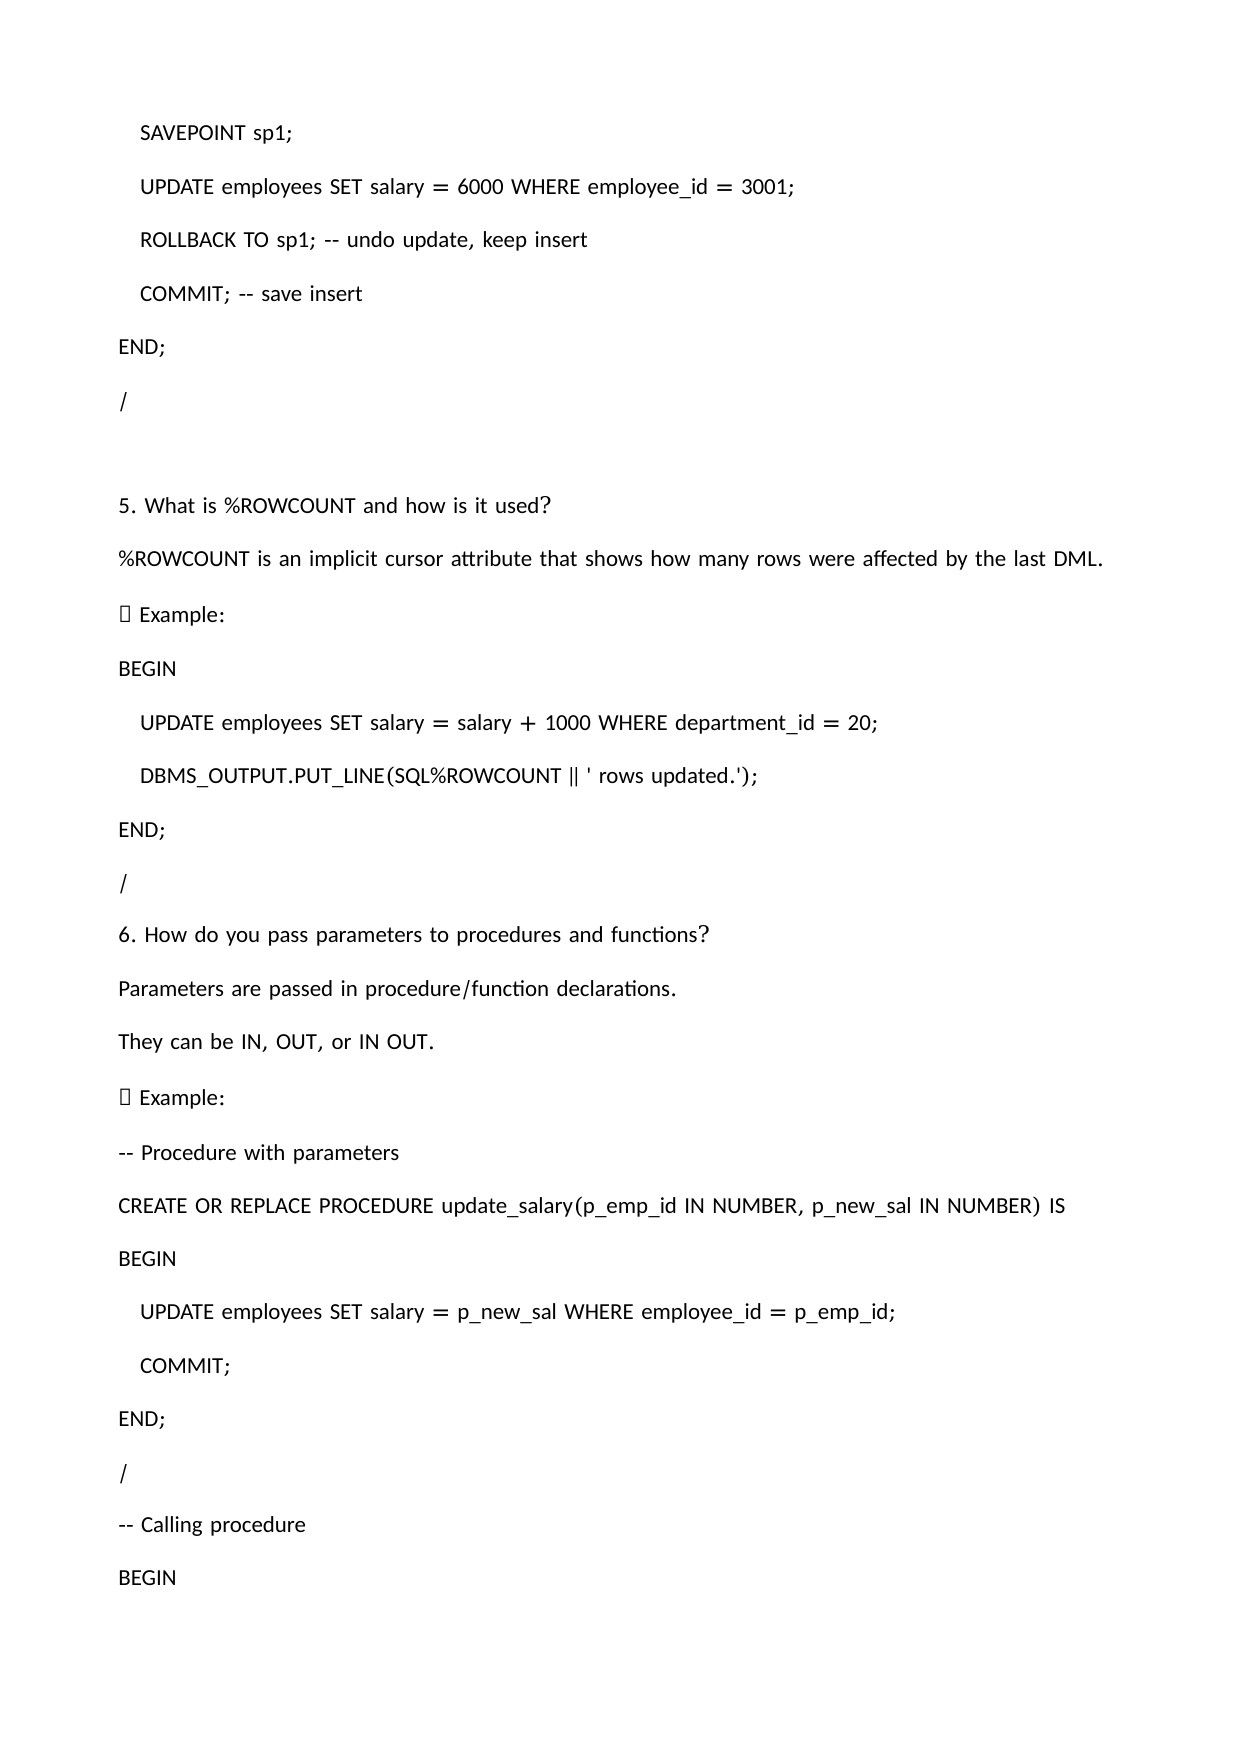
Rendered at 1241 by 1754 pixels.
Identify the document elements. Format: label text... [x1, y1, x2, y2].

text END; [118, 1404, 1122, 1432]
text / [118, 868, 1122, 895]
text END; [118, 814, 1122, 843]
text UPDATE employees SET salary = 6000 WHERE employee_id = 3001; [118, 172, 1122, 200]
text DBMS_OUTPUT.PUT_LINE(SQL%ROWCOUNT || ' rows updated.'); [118, 761, 1122, 789]
text -- Procedure with parameters [118, 1137, 1122, 1166]
text BEGIN [118, 654, 1122, 682]
text BEGIN [118, 1244, 1122, 1272]
text UPDATE employees SET salary = salary + 1000 WHERE department_id = 20; [118, 707, 1122, 736]
text END; [118, 332, 1122, 360]
text COMMIT; -- save insert [118, 278, 1122, 307]
text ROLLBACK TO sp1; -- undo update, keep insert [118, 225, 1122, 253]
text -- Calling procedure [118, 1510, 1122, 1538]
text ✅ Example: [118, 1080, 1122, 1112]
text / [118, 1457, 1122, 1485]
text / [118, 385, 1122, 413]
text CREATE OR REPLACE PROCEDURE update_salary(p_emp_id IN NUMBER, p_new_sal IN NUMBER) IS [118, 1191, 1122, 1219]
text 5. What is %ROWCOUNT and how is it used? [118, 491, 1122, 519]
text BEGIN [118, 1563, 1122, 1591]
text SAVEPOINT sp1; [118, 118, 1122, 147]
text They can be IN, OUT, or IN OUT. [118, 1027, 1122, 1055]
text %ROWCOUNT is an implicit cursor attribute that shows how many rows were affected by the last DML. [118, 544, 1122, 573]
text ✅ Example: [118, 598, 1122, 629]
text 6. How do you pass parameters to procedures and functions? [118, 920, 1122, 948]
text COMMIT; [118, 1351, 1122, 1379]
text Parameters are passed in procedure/function declarations. [118, 973, 1122, 1002]
text UPDATE employees SET salary = p_new_sal WHERE employee_id = p_emp_id; [118, 1297, 1122, 1326]
